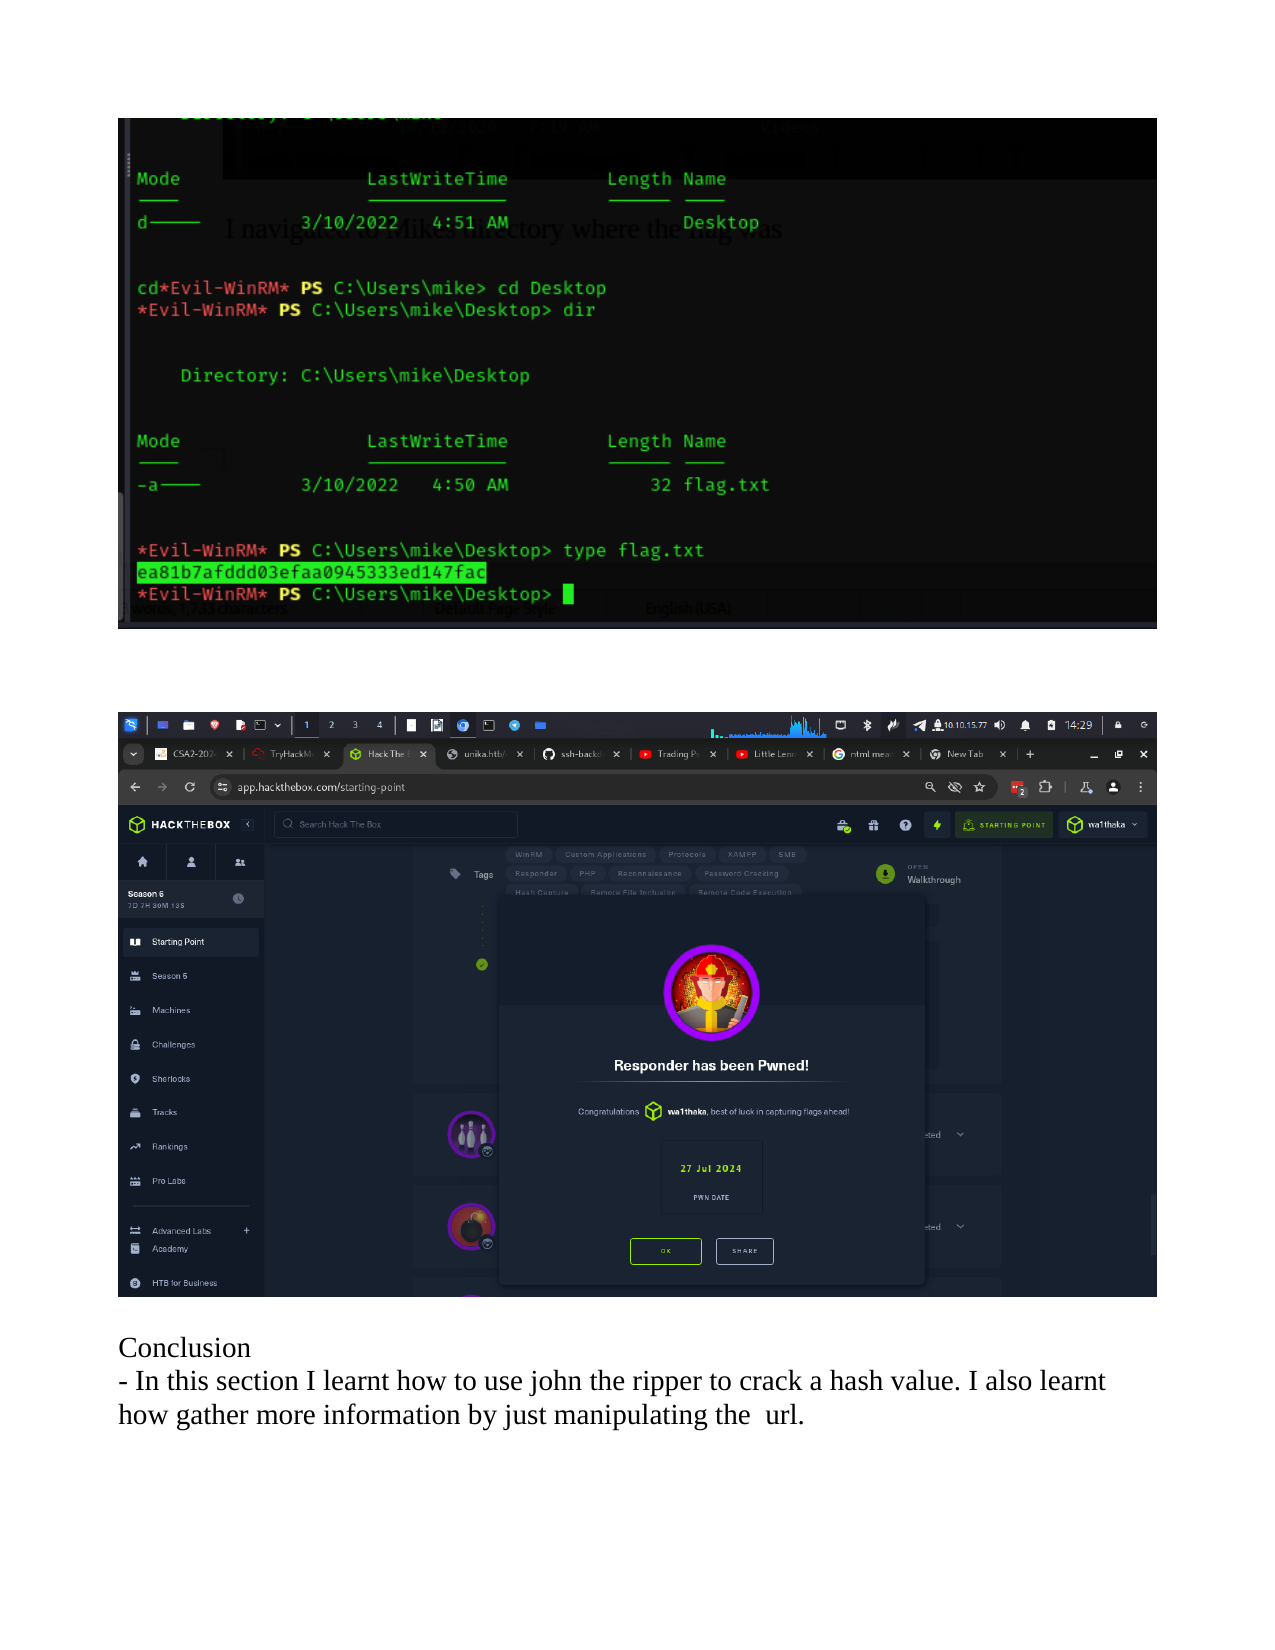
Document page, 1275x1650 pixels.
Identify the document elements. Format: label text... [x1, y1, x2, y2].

picture [118, 712, 1157, 1297]
text Conclusion [118, 1330, 1157, 1363]
text - In this section I learnt how to use john the ripper to crack a hash value. I also learnt how gather more information by just manipulating the url. [118, 1363, 1157, 1431]
picture [118, 118, 1157, 629]
